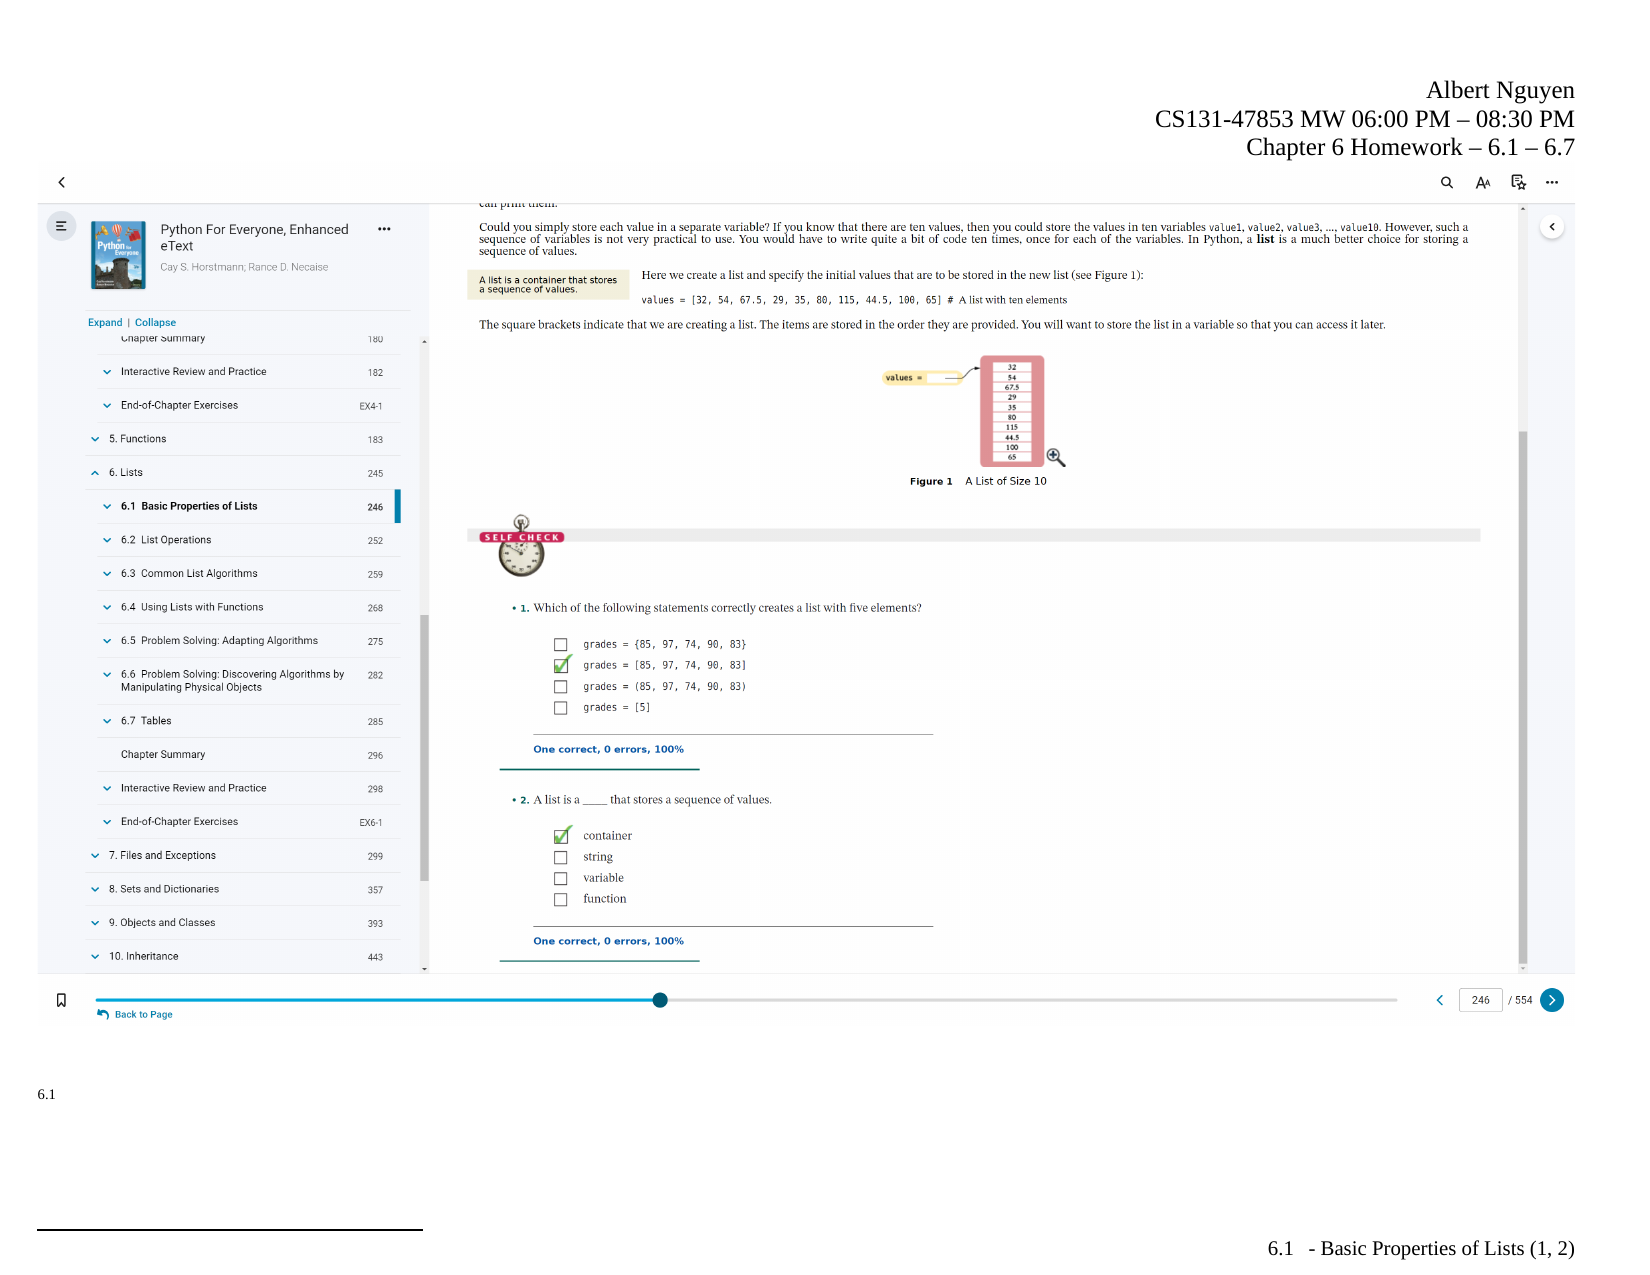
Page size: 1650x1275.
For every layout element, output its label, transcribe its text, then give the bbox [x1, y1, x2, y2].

picture [37, 161, 1575, 997]
text - Basic Properties of Lists (1, 2) [37, 1236, 1575, 1260]
